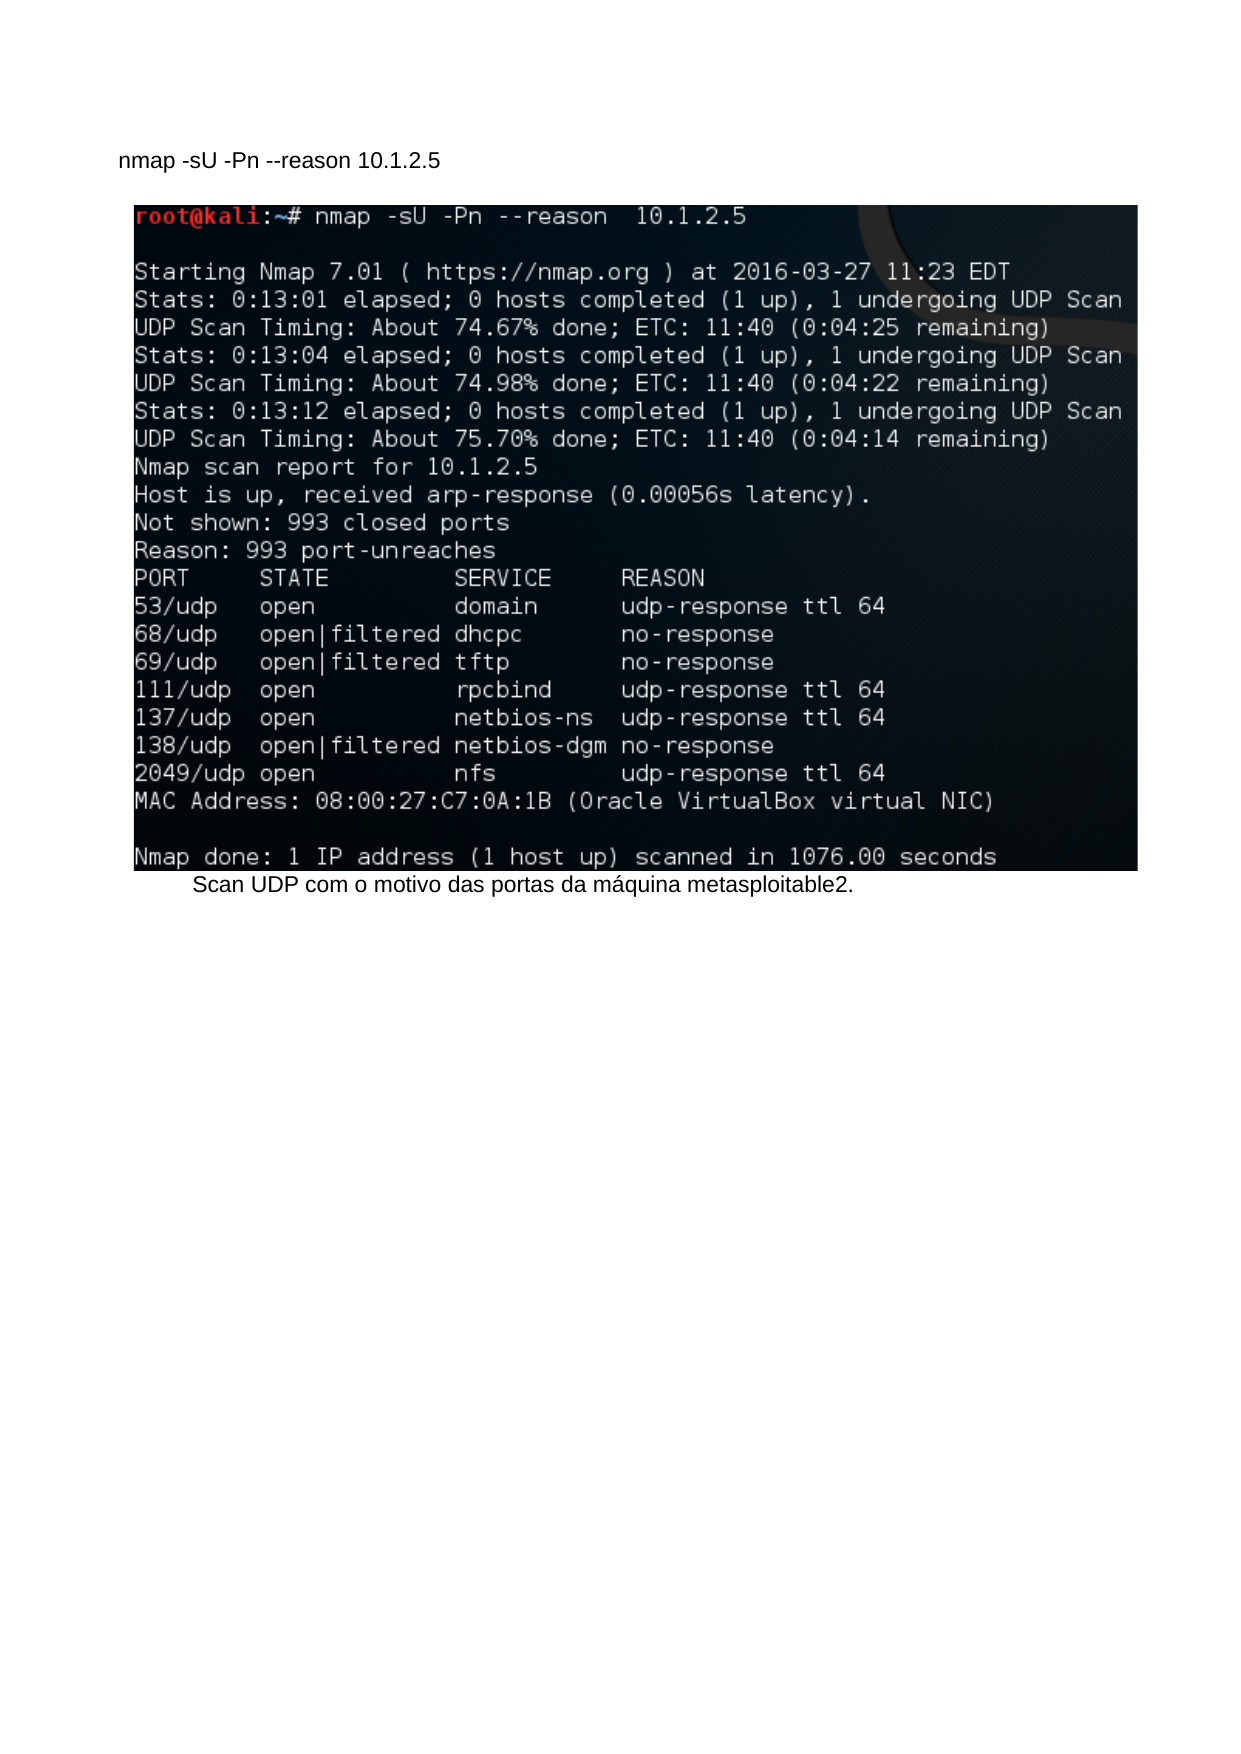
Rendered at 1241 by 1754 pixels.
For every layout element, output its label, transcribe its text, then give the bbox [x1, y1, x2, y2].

text nmap -sU -Pn --reason 10.1.2.5 [118, 147, 1122, 173]
picture [133, 205, 1138, 871]
text Scan UDP com o motivo das portas da máquina metasploitable2. [118, 202, 1122, 897]
